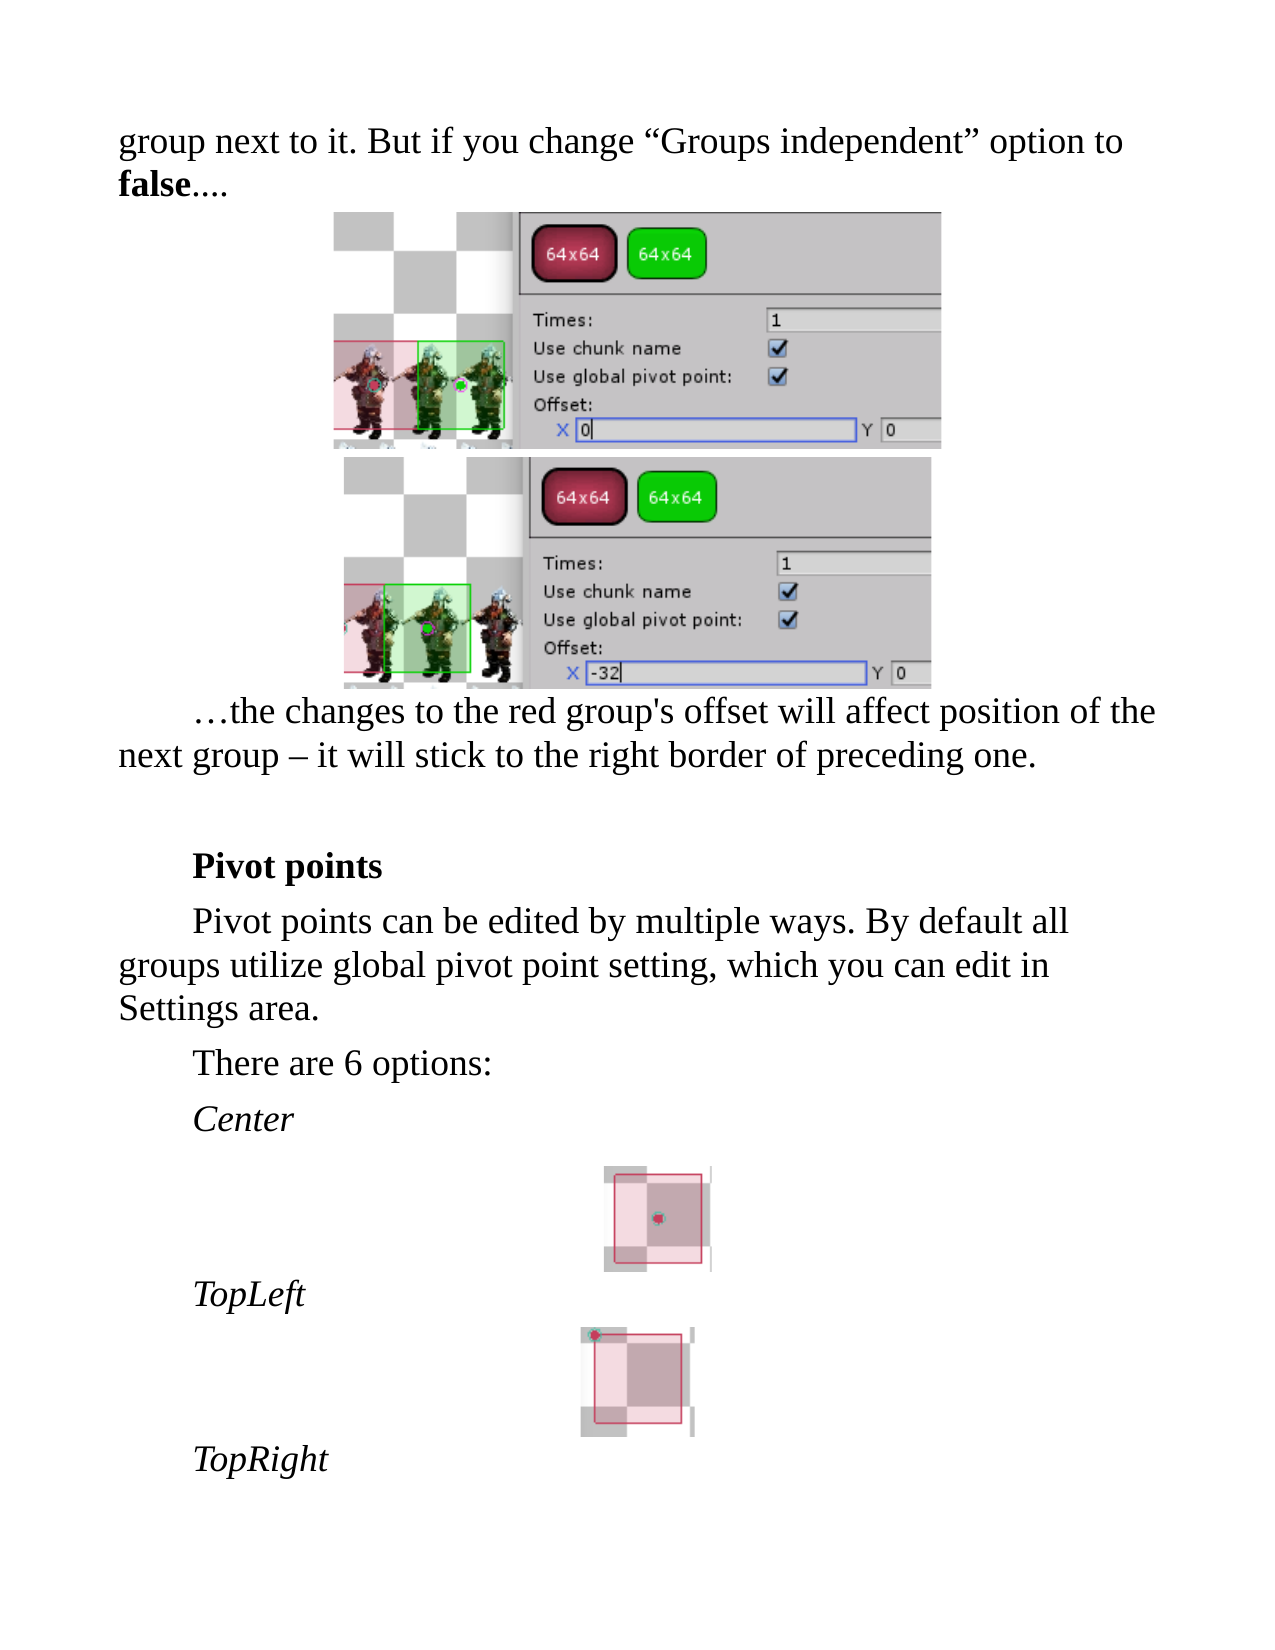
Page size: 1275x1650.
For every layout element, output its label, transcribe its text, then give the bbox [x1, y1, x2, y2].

text group next to it. But if you change “Groups independent” option to false.... [118, 118, 1157, 204]
picture [333, 212, 942, 449]
text Pivot points [118, 843, 1157, 886]
text Center [118, 1096, 1157, 1139]
picture [580, 1327, 695, 1437]
text TopLeft [118, 1152, 1157, 1314]
text TopRight [118, 1327, 1157, 1479]
text …the changes to the red group's offset will affect position of the next group – it will stick to the right border of preceding one. [118, 217, 1157, 775]
text There are 6 options: [118, 1041, 1157, 1084]
text Pivot points can be edited by multiple ways. By default all groups utilize global pivot point setting, which you can edit in Settings area. [118, 899, 1157, 1028]
picture [603, 1166, 712, 1272]
picture [343, 457, 932, 689]
